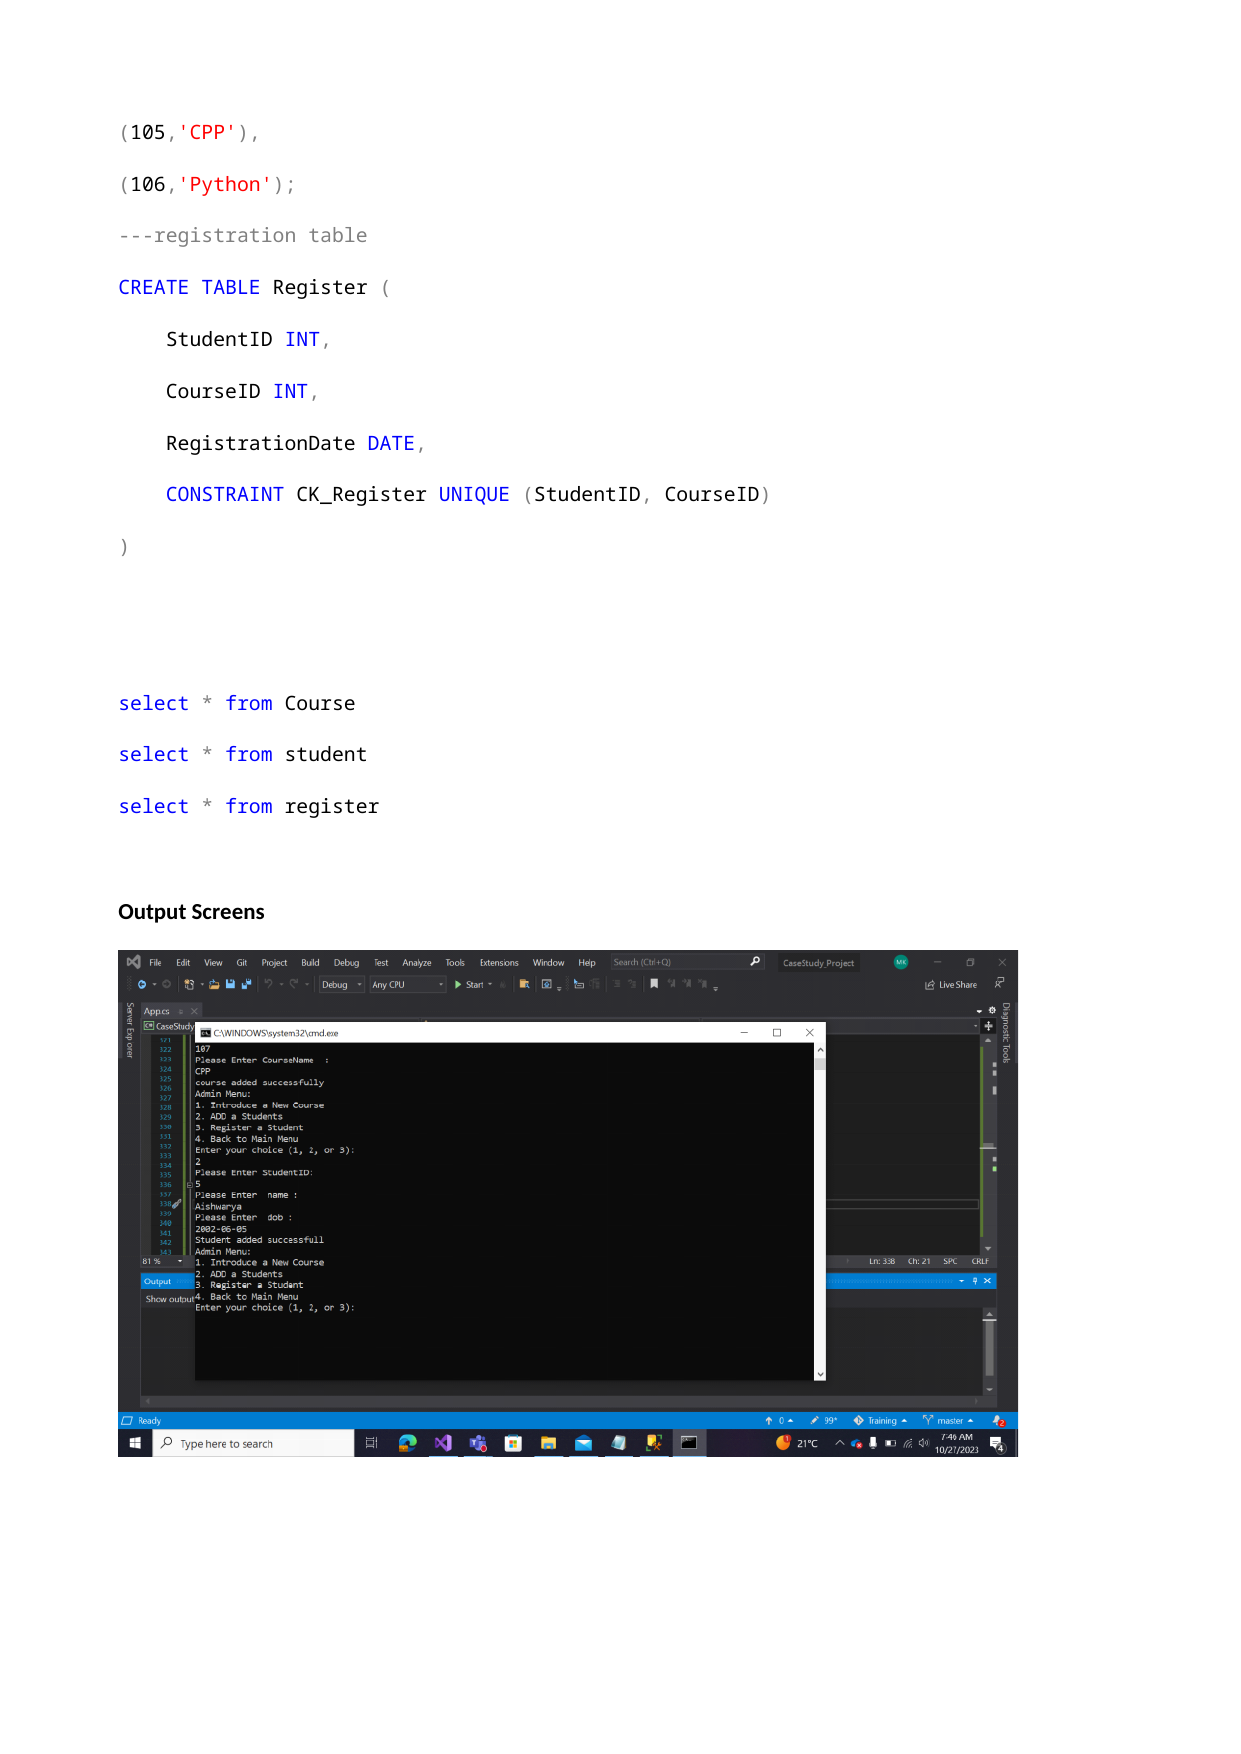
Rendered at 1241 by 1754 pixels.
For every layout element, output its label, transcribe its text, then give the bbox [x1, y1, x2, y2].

text Output Screens [118, 897, 1122, 925]
text ---registration table [118, 222, 1122, 249]
text (106,'Python'); [118, 170, 1122, 197]
text select * from student [118, 741, 1122, 768]
text CONSTRAINT CK_Register UNIQUE (StudentID, CourseID) [118, 481, 1122, 507]
text select * from Course [118, 689, 1122, 716]
text CourseID INT, [118, 377, 1122, 404]
text RegistrationDate DATE, [118, 429, 1122, 456]
text ) [118, 532, 1122, 559]
text CREATE TABLE Register ( [118, 273, 1122, 300]
text StudentID INT, [118, 325, 1122, 352]
text (105,'CPP'), [118, 118, 1122, 145]
text select * from register [118, 792, 1122, 819]
